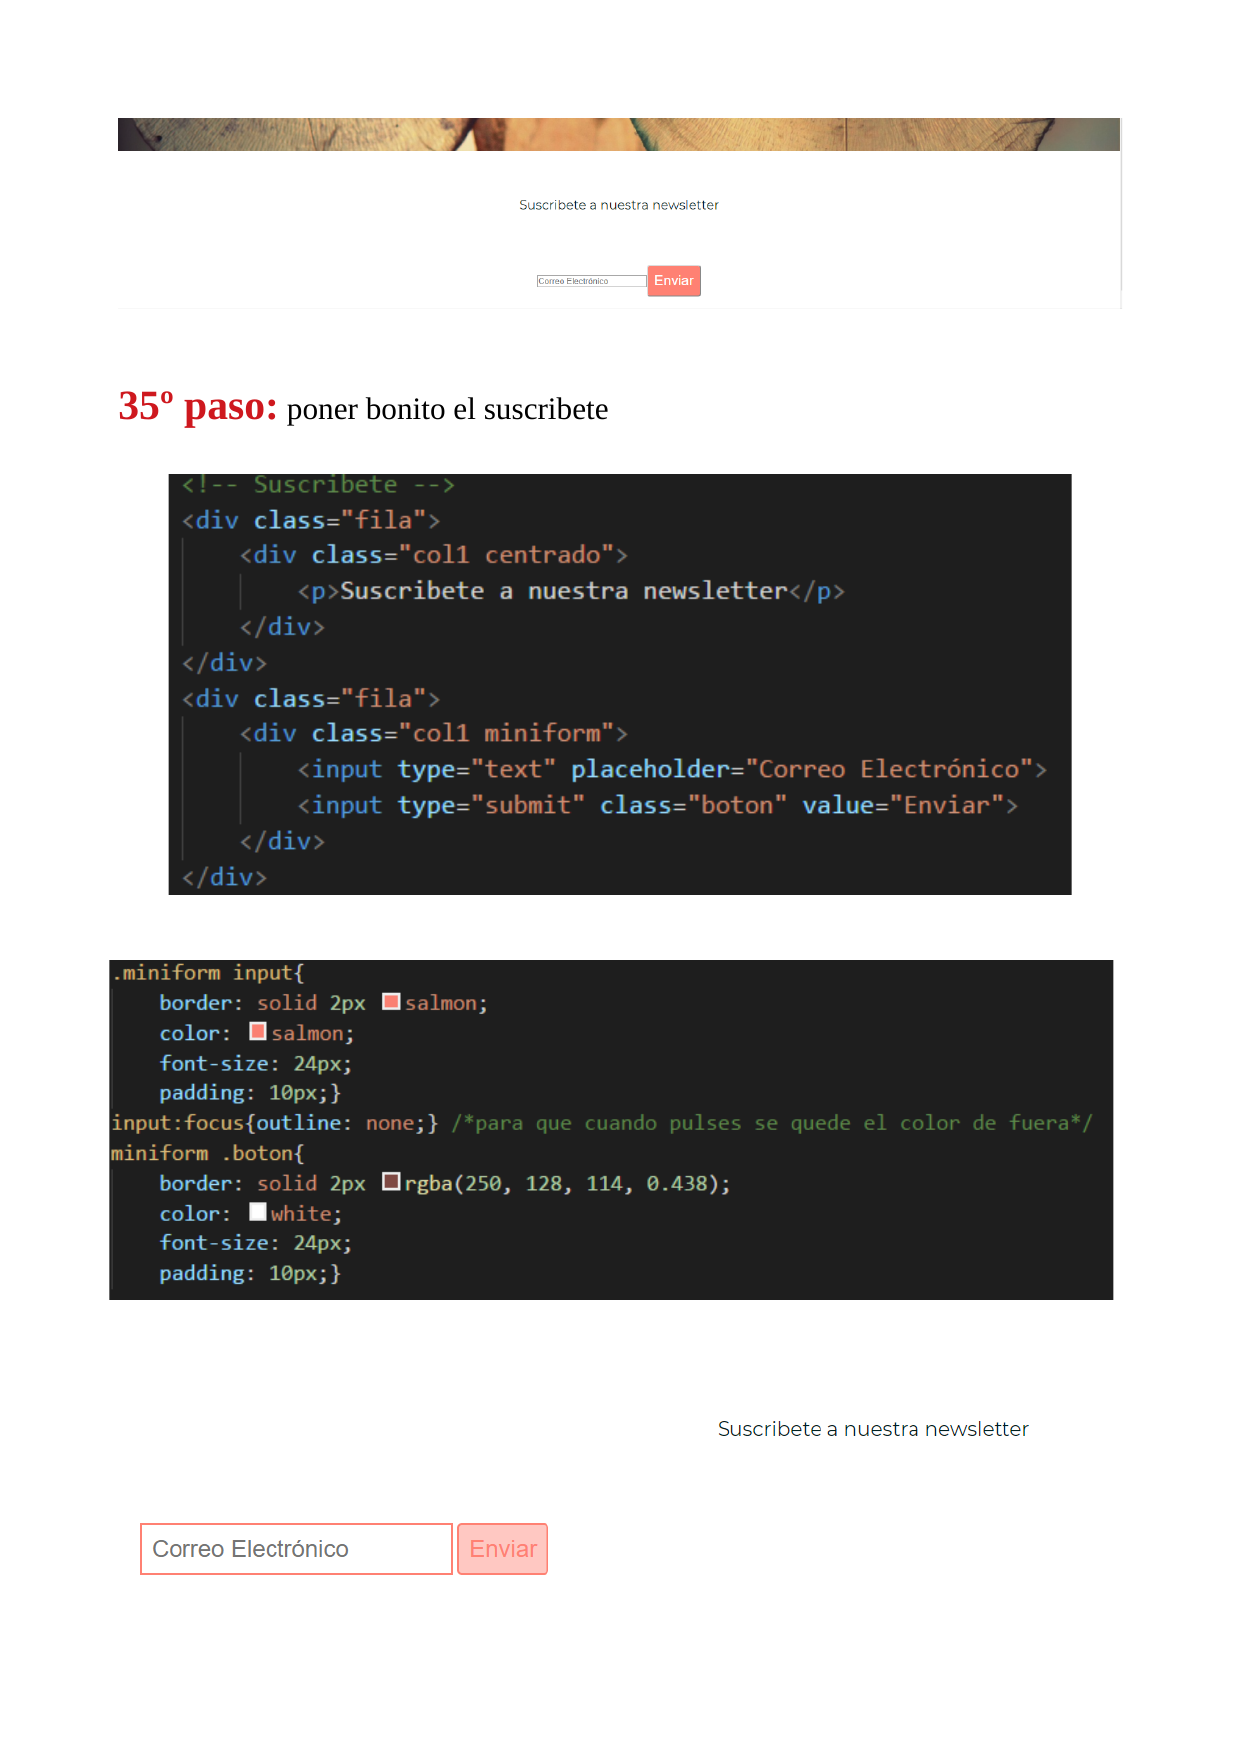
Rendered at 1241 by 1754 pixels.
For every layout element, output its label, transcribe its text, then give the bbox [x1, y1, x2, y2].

text 35º paso: poner bonito el suscribete [118, 381, 1122, 429]
picture [168, 474, 1072, 895]
picture [118, 118, 1123, 309]
picture [90, 1398, 1095, 1607]
picture [109, 960, 1114, 1300]
